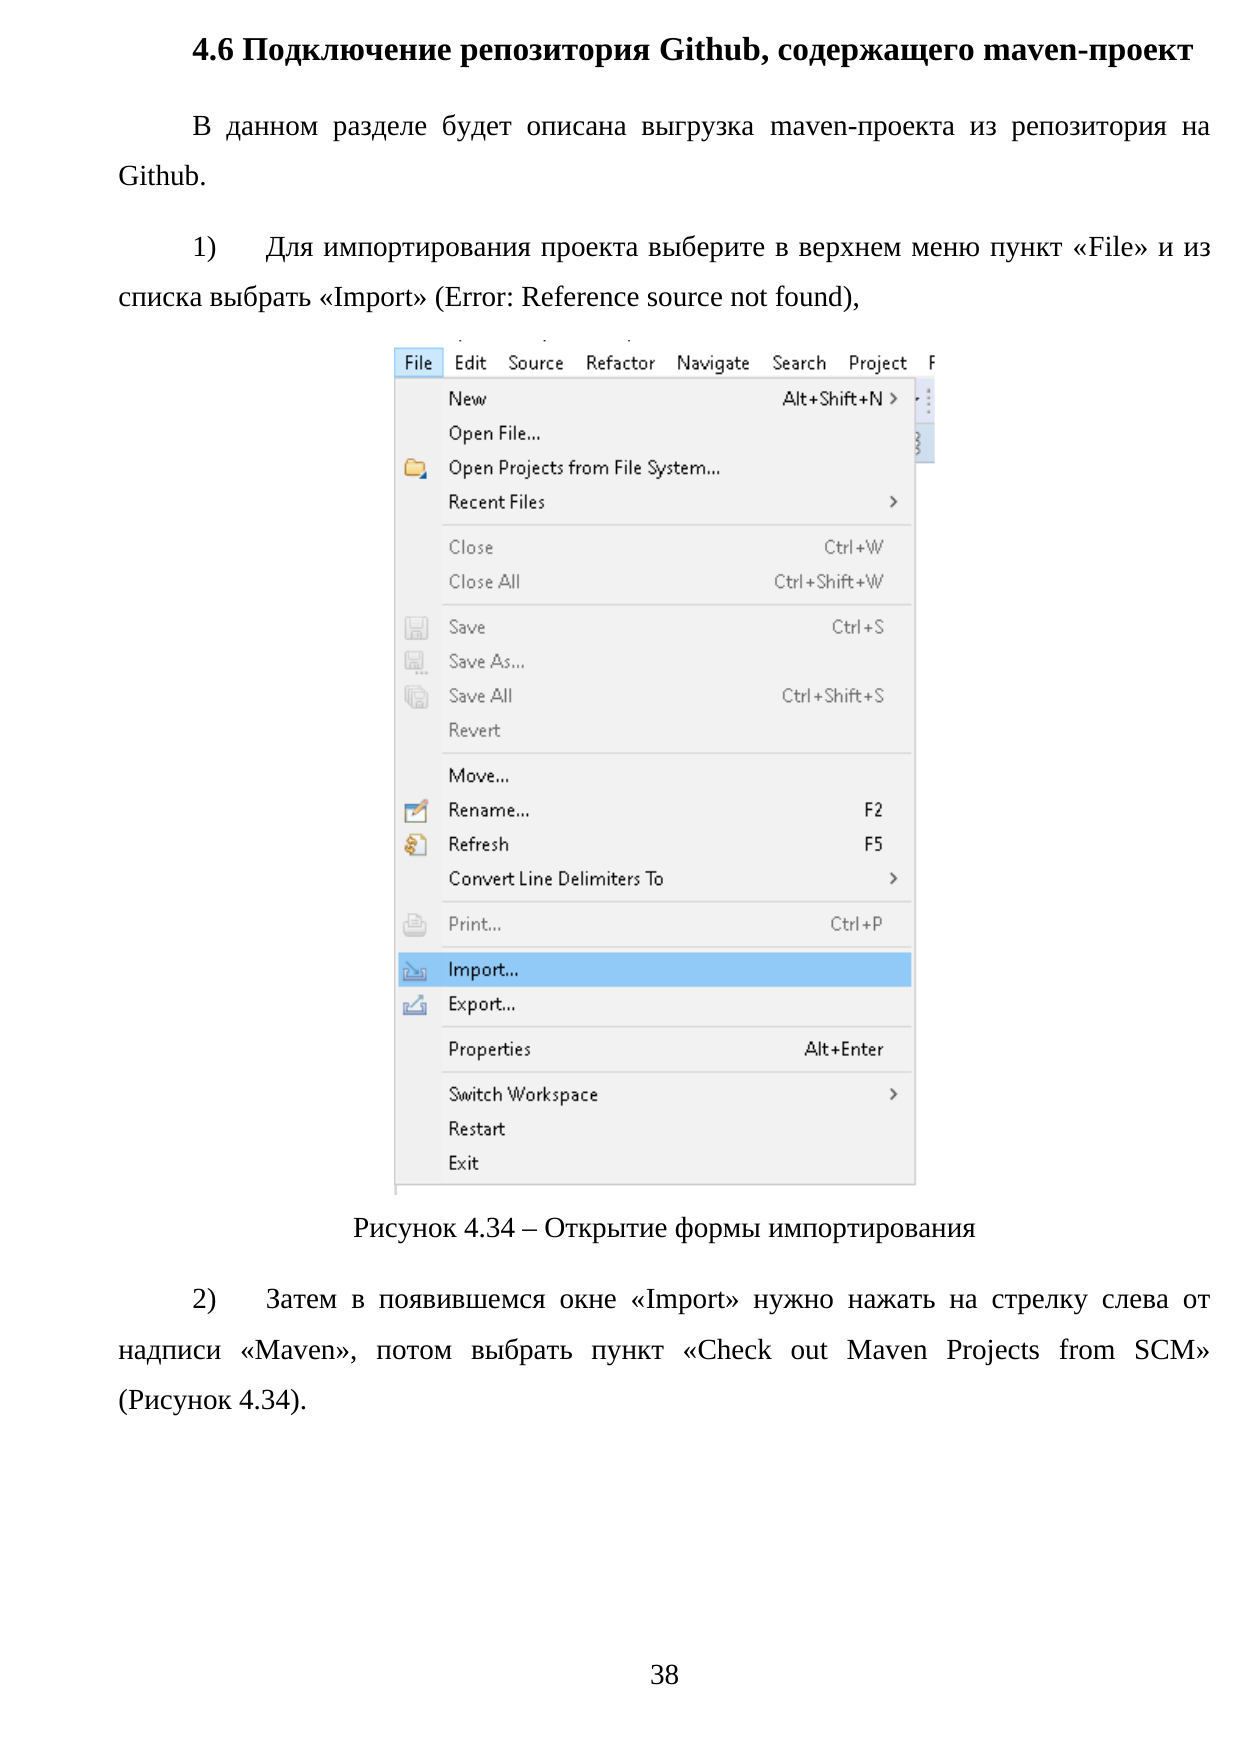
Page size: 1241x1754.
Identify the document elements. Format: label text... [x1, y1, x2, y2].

list Для импортирования проекта выберите в верхнем меню пункт «File» и из списка выбрать «Import» (Рисунок 4.34 ), [118, 229, 1211, 313]
subtitle 4.6 Подключение репозитория Github, содержащего maven-проект [118, 29, 1211, 68]
text В данном разделе будет описана выгрузка maven-проекта из репозитория на Github. [118, 108, 1211, 192]
list Затем в появившемся окне «Import» нужно нажать на стрелку слева от надписи «Maven», потом выбрать пункт «Check out Maven Projects from SCM» (Рисунок 4.34). [118, 1282, 1211, 1416]
text Рисунок 4.34 – Открытие формы импортирования [118, 1210, 1211, 1244]
